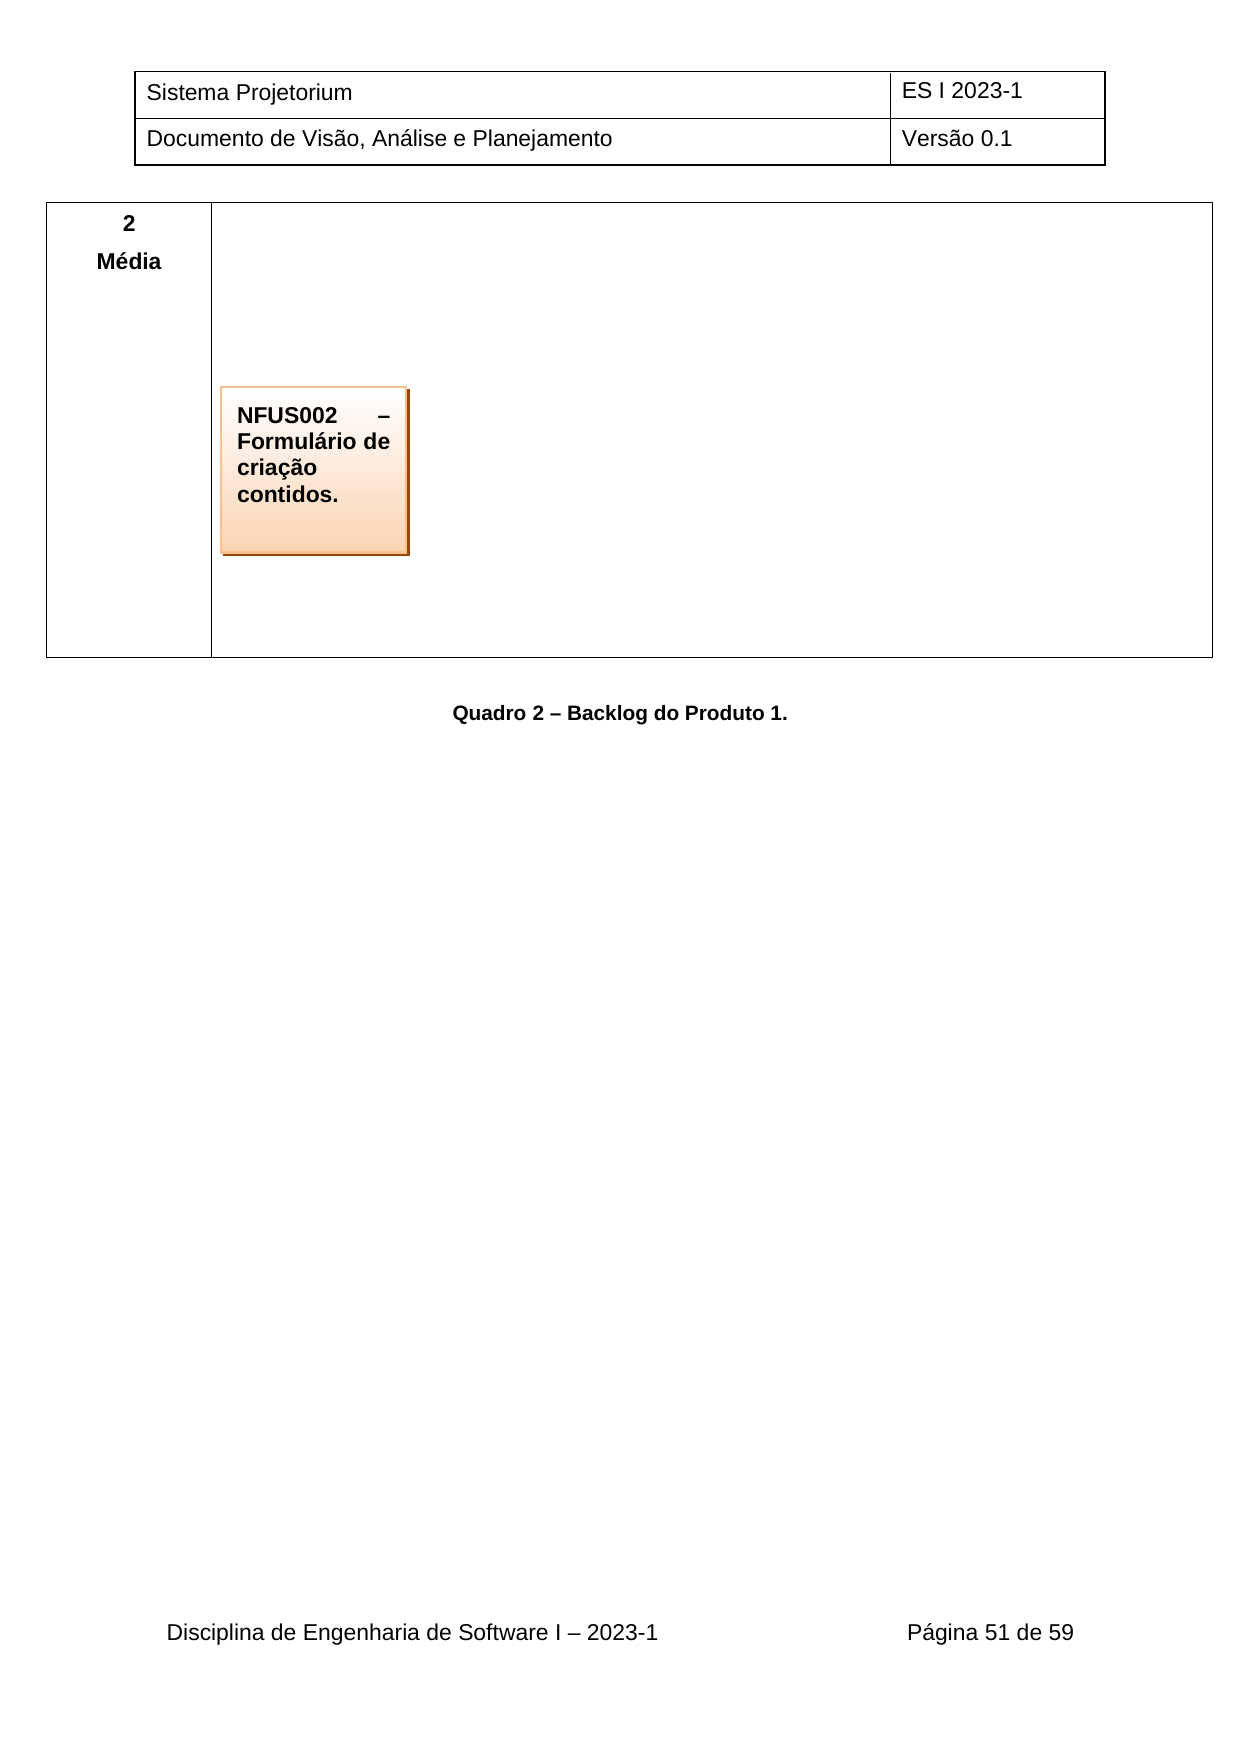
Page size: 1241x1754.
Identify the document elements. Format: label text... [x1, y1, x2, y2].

text Quadro 2 – Backlog do Produto 1. [148, 701, 1092, 724]
table_cell [212, 203, 1212, 657]
table_cell 2 Média [47, 203, 211, 657]
